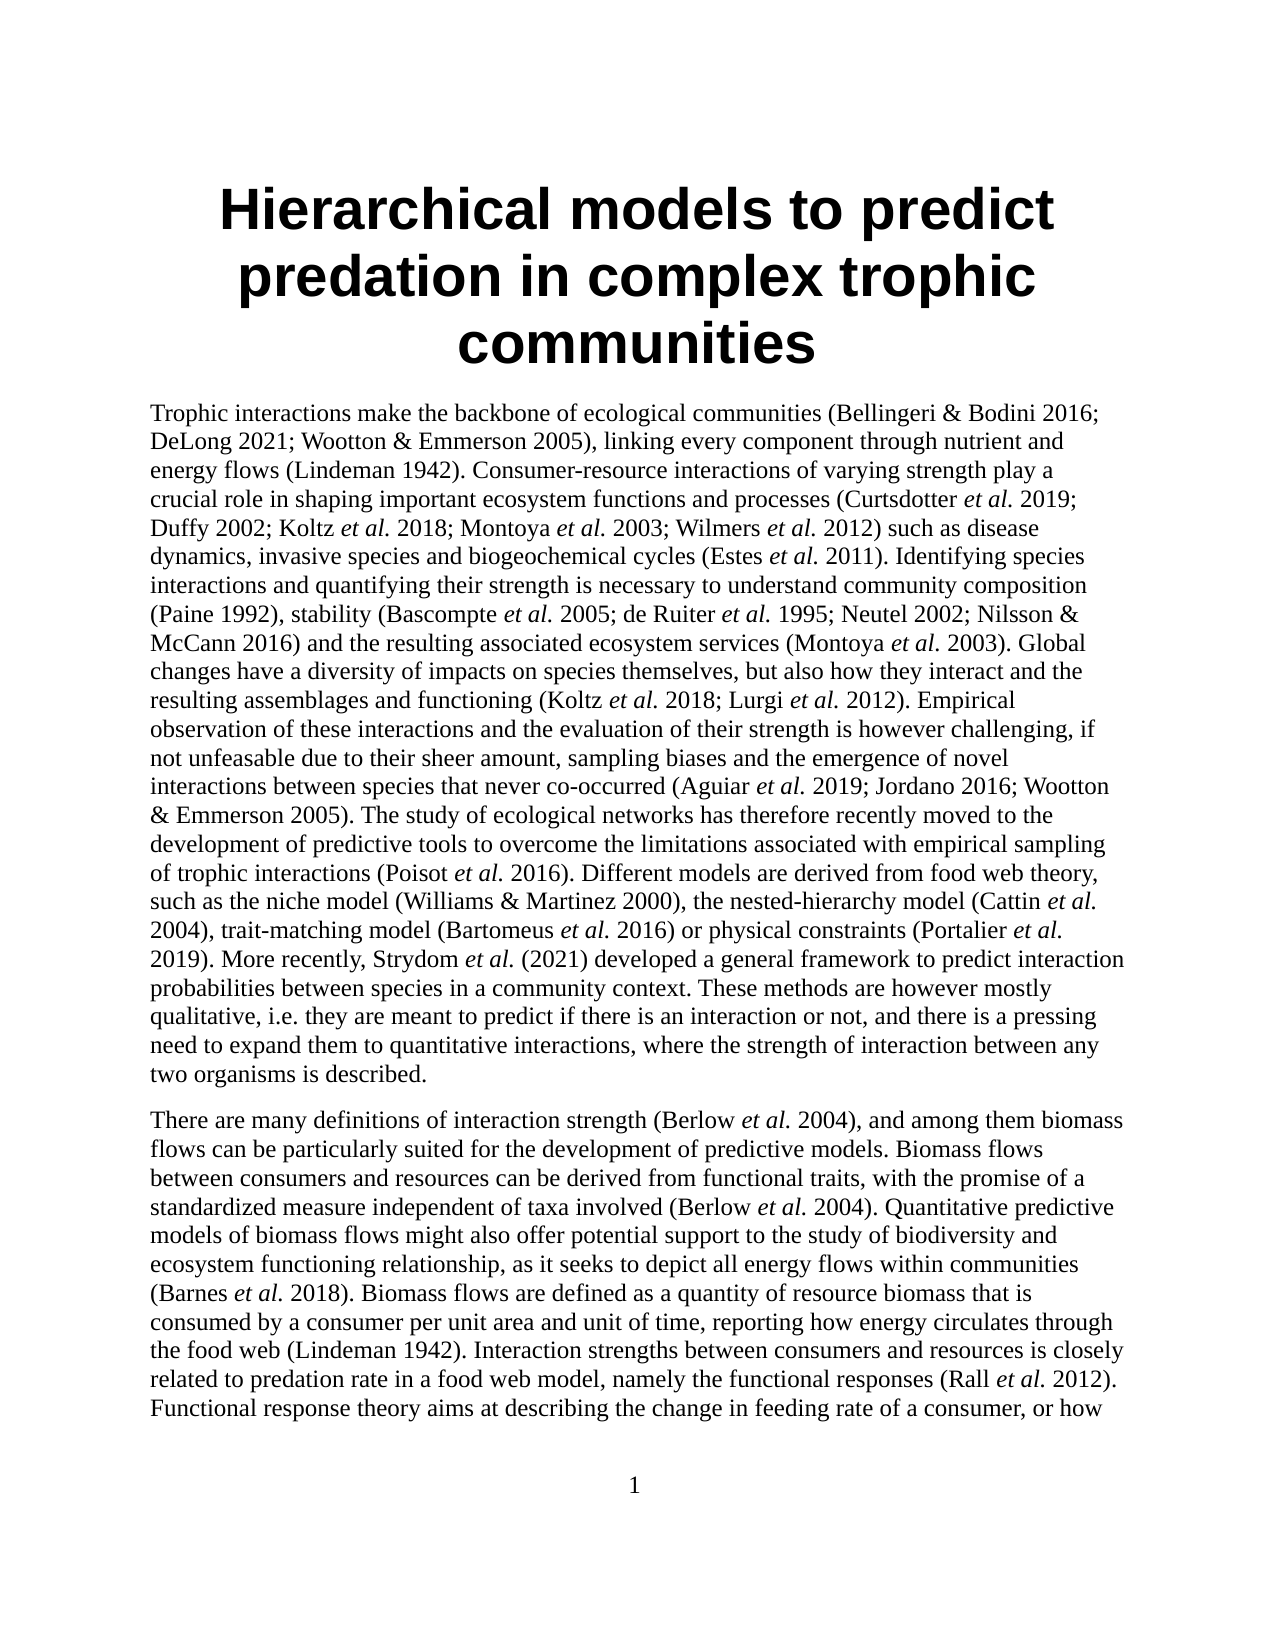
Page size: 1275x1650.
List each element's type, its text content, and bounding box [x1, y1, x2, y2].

text There are many definitions of interaction strength (Berlow et al. 2004), and among them biomass flows can be particularly suited for the development of predictive models. Biomass flows between consumers and resources can be derived from functional traits, with the promise of a standardized measure independent of taxa involved (Berlow et al. 2004). Quantitative predictive models of biomass flows might also offer potential support to the study of biodiversity and ecosystem functioning relationship, as it seeks to depict all energy flows within communities (Barnes et al. 2018). Biomass flows are defined as a quantity of resource biomass that is consumed by a consumer per unit area and unit of time, reporting how energy circulates through the food web (Lindeman 1942). Interaction strengths between consumers and resources is closely related to predation rate in a food web model, namely the functional responses (Rall et al. 2012). Functional response theory aims at describing the change in feeding rate of a consumer, or how [150, 1106, 1125, 1422]
text Trophic interactions make the backbone of ecological communities (Bellingeri & Bodini 2016; DeLong 2021; Wootton & Emmerson 2005), linking every component through nutrient and energy flows (Lindeman 1942). Consumer-resource interactions of varying strength play a crucial role in shaping important ecosystem functions and processes (Curtsdotter et al. 2019; Duffy 2002; Koltz et al. 2018; Montoya et al. 2003; Wilmers et al. 2012) such as disease dynamics, invasive species and biogeochemical cycles (Estes et al. 2011). Identifying species interactions and quantifying their strength is necessary to understand community composition (Paine 1992), stability (Bascompte et al. 2005; de Ruiter et al. 1995; Neutel 2002; Nilsson & McCann 2016) and the resulting associated ecosystem services (Montoya et al. 2003). Global changes have a diversity of impacts on species themselves, but also how they interact and the resulting assemblages and functioning (Koltz et al. 2018; Lurgi et al. 2012). Empirical observation of these interactions and the evaluation of their strength is however challenging, if not unfeasable due to their sheer amount, sampling biases and the emergence of novel interactions between species that never co-occurred (Aguiar et al. 2019; Jordano 2016; Wootton & Emmerson 2005). The study of ecological networks has therefore recently moved to the development of predictive tools to overcome the limitations associated with empirical sampling of trophic interactions (Poisot et al. 2016). Different models are derived from food web theory, such as the niche model (Williams & Martinez 2000), the nested-hierarchy model (Cattin et al. 2004), trait-matching model (Bartomeus et al. 2016) or physical constraints (Portalier et al. 2019). More recently, Strydom et al. (2021) developed a general framework to predict interaction probabilities between species in a community context. These methods are however mostly qualitative, i.e. they are meant to predict if there is an interaction or not, and there is a pressing need to expand them to quantitative interactions, where the strength of interaction between any two organisms is described. [150, 398, 1125, 1088]
title Hierarchical models to predict predation in complex trophic communities [150, 175, 1125, 376]
